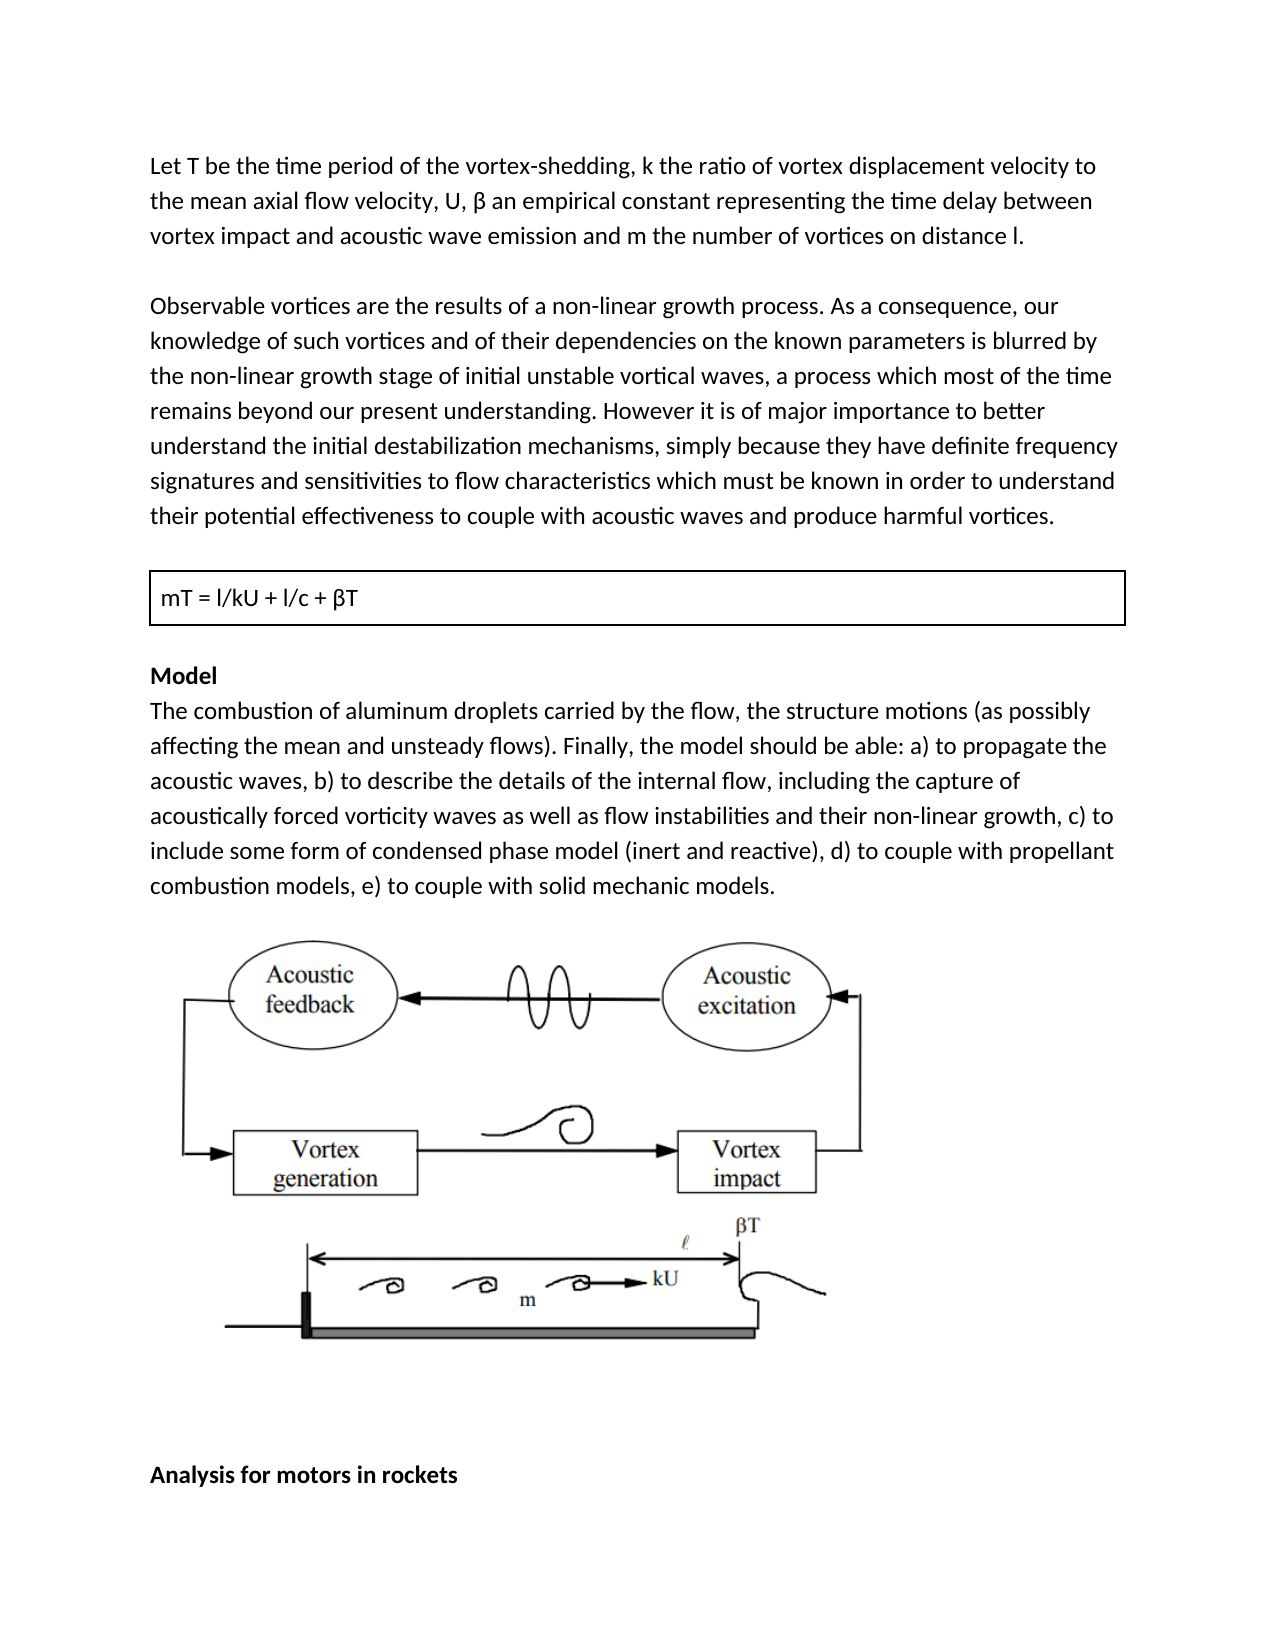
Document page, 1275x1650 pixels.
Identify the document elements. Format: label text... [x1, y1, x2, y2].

text Analysis for motors in rockets [150, 1460, 1125, 1490]
text Let T be the time period of the vortex-shedding, k the ratio of vortex displacement velocity to the mean axial flow velocity, U, β an empirical constant representing the time delay between vortex impact and acoustic wave emission and m the number of vortices on distance l. [150, 150, 1125, 251]
picture [150, 940, 884, 1351]
table_header mT = l/kU + l/c + βT [151, 572, 1124, 623]
text Observable vortices are the results of a non-linear growth process. As a consequence, our knowledge of such vortices and of their dependencies on the known parameters is blurred by the non-linear growth stage of initial unstable vortical waves, a process which most of the time remains beyond our present understanding. However it is of major importance to better understand the initial destabilization mechanisms, simply because they have definite frequency signatures and sensitivities to flow characteristics which must be known in order to understand their potential effectiveness to couple with acoustic waves and produce harmful vortices. [150, 290, 1125, 531]
text Model [150, 661, 1125, 691]
text The combustion of aluminum droplets carried by the flow, the structure motions (as possibly affecting the mean and unsteady flows). Finally, the model should be able: a) to propagate the acoustic waves, b) to describe the details of the internal flow, including the capture of acoustically forced vorticity waves as well as flow instabilities and their non-linear growth, c) to include some form of condensed phase model (inert and reactive), d) to couple with propellant combustion models, e) to couple with solid mechanic models. [150, 696, 1125, 901]
